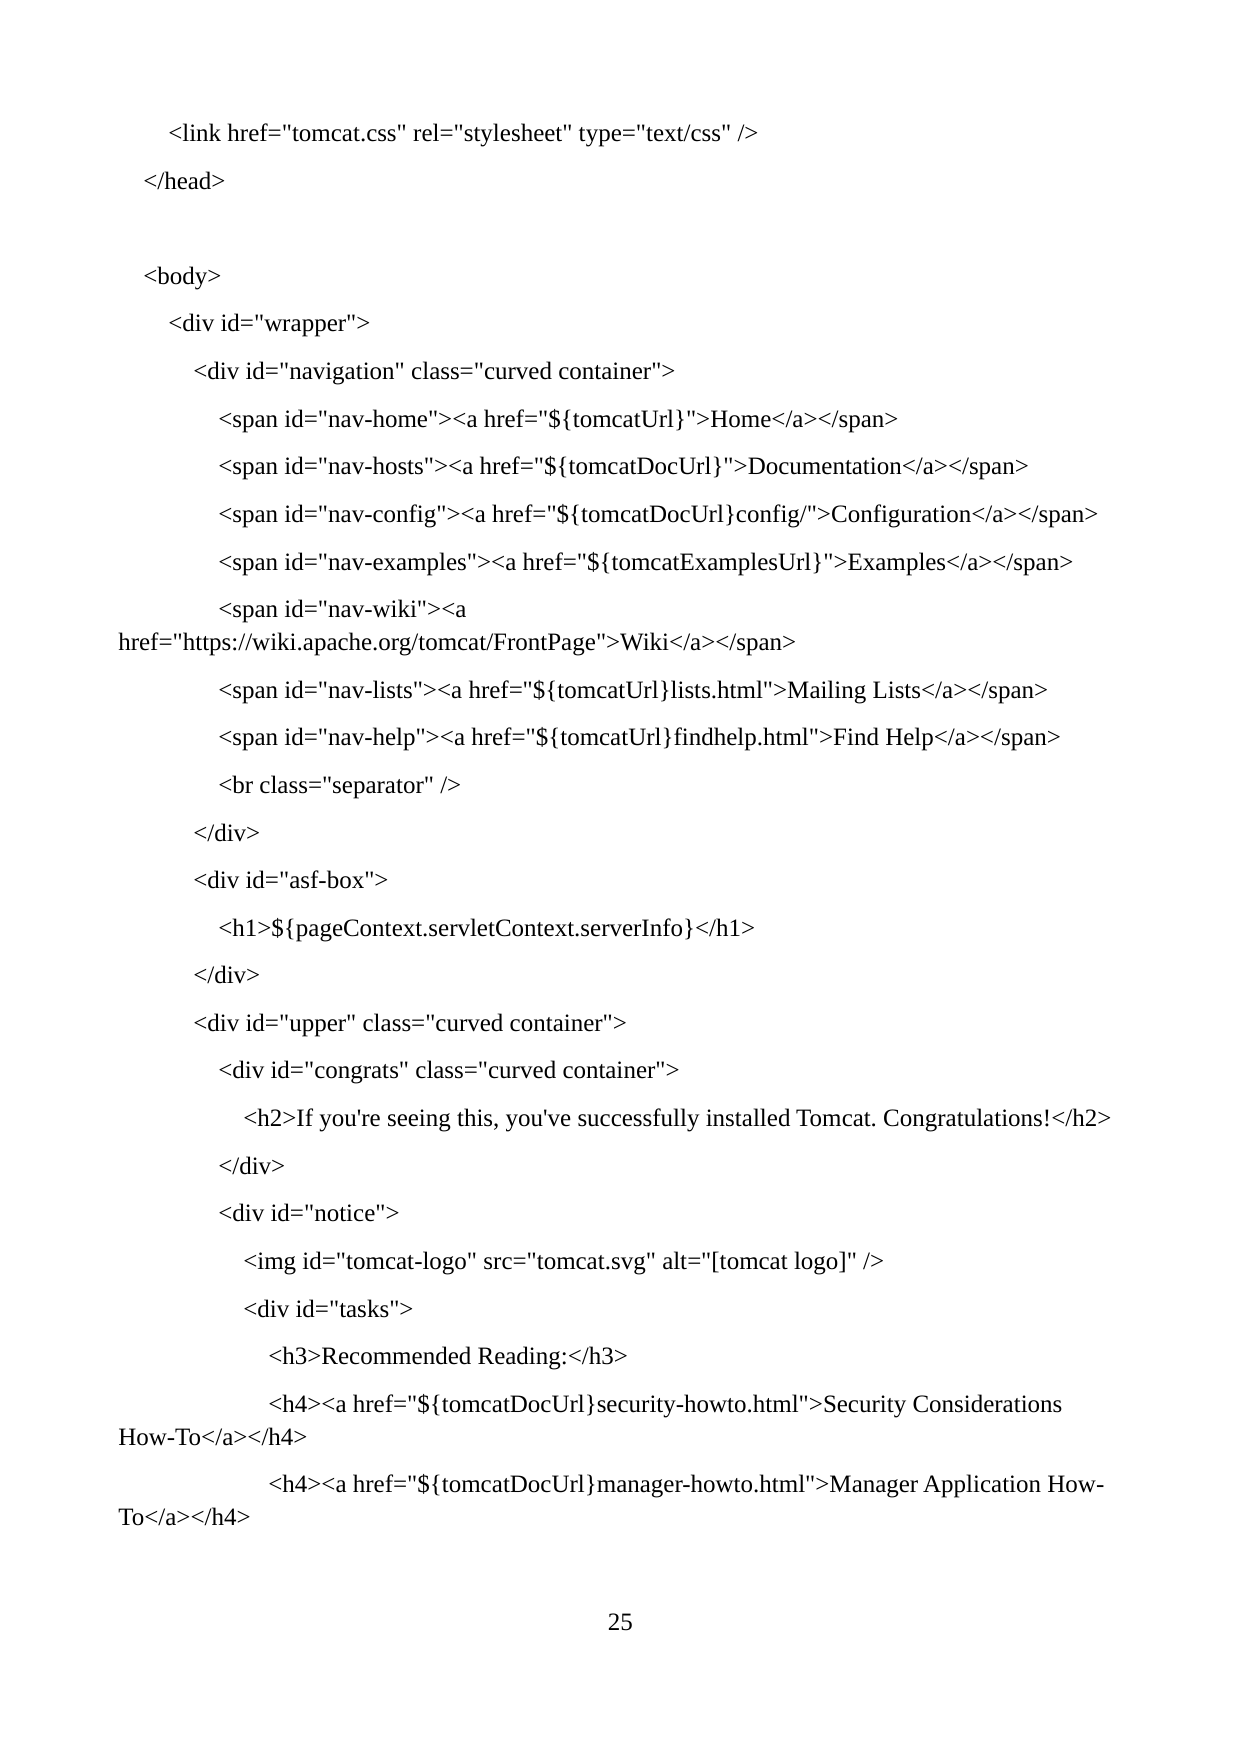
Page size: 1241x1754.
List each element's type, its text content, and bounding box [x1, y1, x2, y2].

text <h2>If you're seeing this, you've successfully installed Tomcat. Congratulations!</h2> [118, 1103, 1122, 1132]
text <h1>${pageContext.servletContext.serverInfo}</h1> [118, 913, 1122, 942]
text <div id="wrapper"> [118, 308, 1122, 337]
text <span id="nav-examples"><a href="${tomcatExamplesUrl}">Examples</a></span> [118, 547, 1122, 575]
text <div id="notice"> [118, 1198, 1122, 1227]
text <span id="nav-home"><a href="${tomcatUrl}">Home</a></span> [118, 404, 1122, 432]
text </div> [118, 818, 1122, 846]
text <span id="nav-wiki"><a href="https://wiki.apache.org/tomcat/FrontPage">Wiki</a></span> [118, 594, 1122, 656]
text </div> [118, 1151, 1122, 1179]
text <div id="asf-box"> [118, 865, 1122, 894]
text <span id="nav-hosts"><a href="${tomcatDocUrl}">Documentation</a></span> [118, 451, 1122, 480]
text <h4><a href="${tomcatDocUrl}manager-howto.html">Manager Application How-To</a></h4> [118, 1469, 1122, 1531]
text <img id="tomcat-logo" src="tomcat.svg" alt="[tomcat logo]" /> [118, 1246, 1122, 1275]
text </div> [118, 960, 1122, 989]
text <link href="tomcat.css" rel="stylesheet" type="text/css" /> [118, 118, 1122, 147]
text <div id="congrats" class="curved container"> [118, 1056, 1122, 1084]
text </head> [118, 166, 1122, 194]
text <div id="upper" class="curved container"> [118, 1008, 1122, 1037]
text <span id="nav-lists"><a href="${tomcatUrl}lists.html">Mailing Lists</a></span> [118, 675, 1122, 703]
text <span id="nav-config"><a href="${tomcatDocUrl}config/">Configuration</a></span> [118, 499, 1122, 528]
text <div id="tasks"> [118, 1294, 1122, 1322]
text <div id="navigation" class="curved container"> [118, 356, 1122, 385]
text <br class="separator" /> [118, 770, 1122, 799]
text <h4><a href="${tomcatDocUrl}security-howto.html">Security Considerations How-To</a></h4> [118, 1389, 1122, 1451]
text <h3>Recommended Reading:</h3> [118, 1341, 1122, 1370]
text <span id="nav-help"><a href="${tomcatUrl}findhelp.html">Find Help</a></span> [118, 722, 1122, 751]
text <body> [118, 261, 1122, 290]
